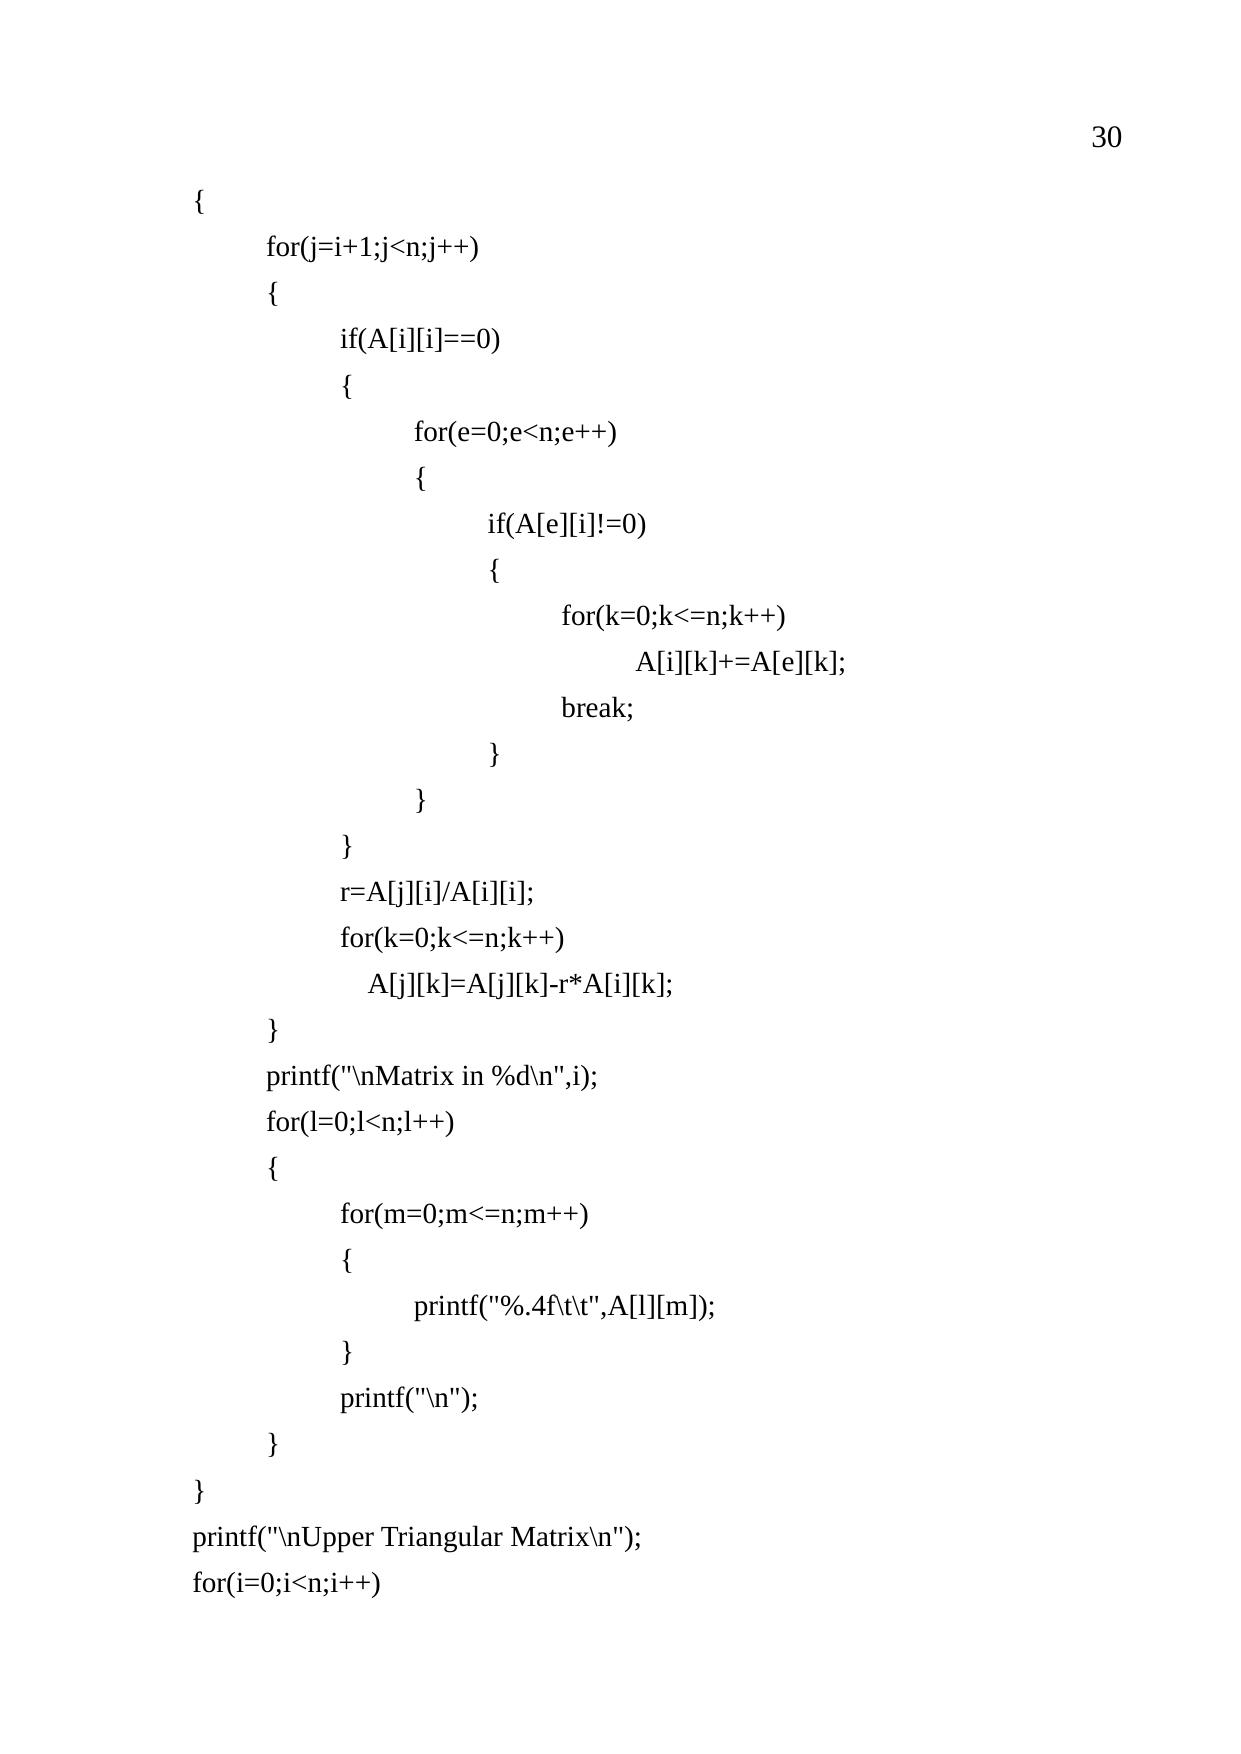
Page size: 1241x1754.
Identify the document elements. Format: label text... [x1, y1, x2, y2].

text } [118, 736, 978, 769]
text for(m=0;m<=n;m++) [118, 1196, 978, 1230]
text { [118, 276, 978, 309]
text A[j][k]=A[j][k]-r*A[i][k]; [118, 966, 978, 1000]
text printf("\n"); [118, 1381, 978, 1414]
text for(j=i+1;j<n;j++) [118, 229, 978, 263]
text } [118, 1473, 978, 1506]
text } [118, 1427, 978, 1460]
text for(i=0;i<n;i++) [118, 1565, 978, 1598]
text printf("%.4f\t\t",A[l][m]); [118, 1288, 978, 1322]
text r=A[j][i]/A[i][i]; [118, 874, 978, 908]
text if(A[e][i]!=0) [118, 506, 978, 539]
text break; [118, 690, 978, 723]
text } [118, 828, 978, 862]
text for(e=0;e<n;e++) [118, 414, 978, 447]
text printf("\nUpper Triangular Matrix\n"); [118, 1519, 978, 1552]
text A[i][k]+=A[e][k]; [118, 644, 978, 677]
text { [118, 368, 978, 401]
text } [118, 1012, 978, 1046]
text for(k=0;k<=n;k++) [118, 598, 978, 631]
text { [118, 1150, 978, 1184]
text { [118, 552, 978, 585]
text } [118, 782, 978, 816]
text { [118, 460, 978, 493]
text for(l=0;l<n;l++) [118, 1104, 978, 1138]
text } [118, 1334, 978, 1368]
text if(A[i][i]==0) [118, 322, 978, 355]
text for(k=0;k<=n;k++) [118, 920, 978, 954]
text { [118, 183, 978, 217]
text { [118, 1242, 978, 1276]
text printf("\nMatrix in %d\n",i); [118, 1058, 978, 1092]
